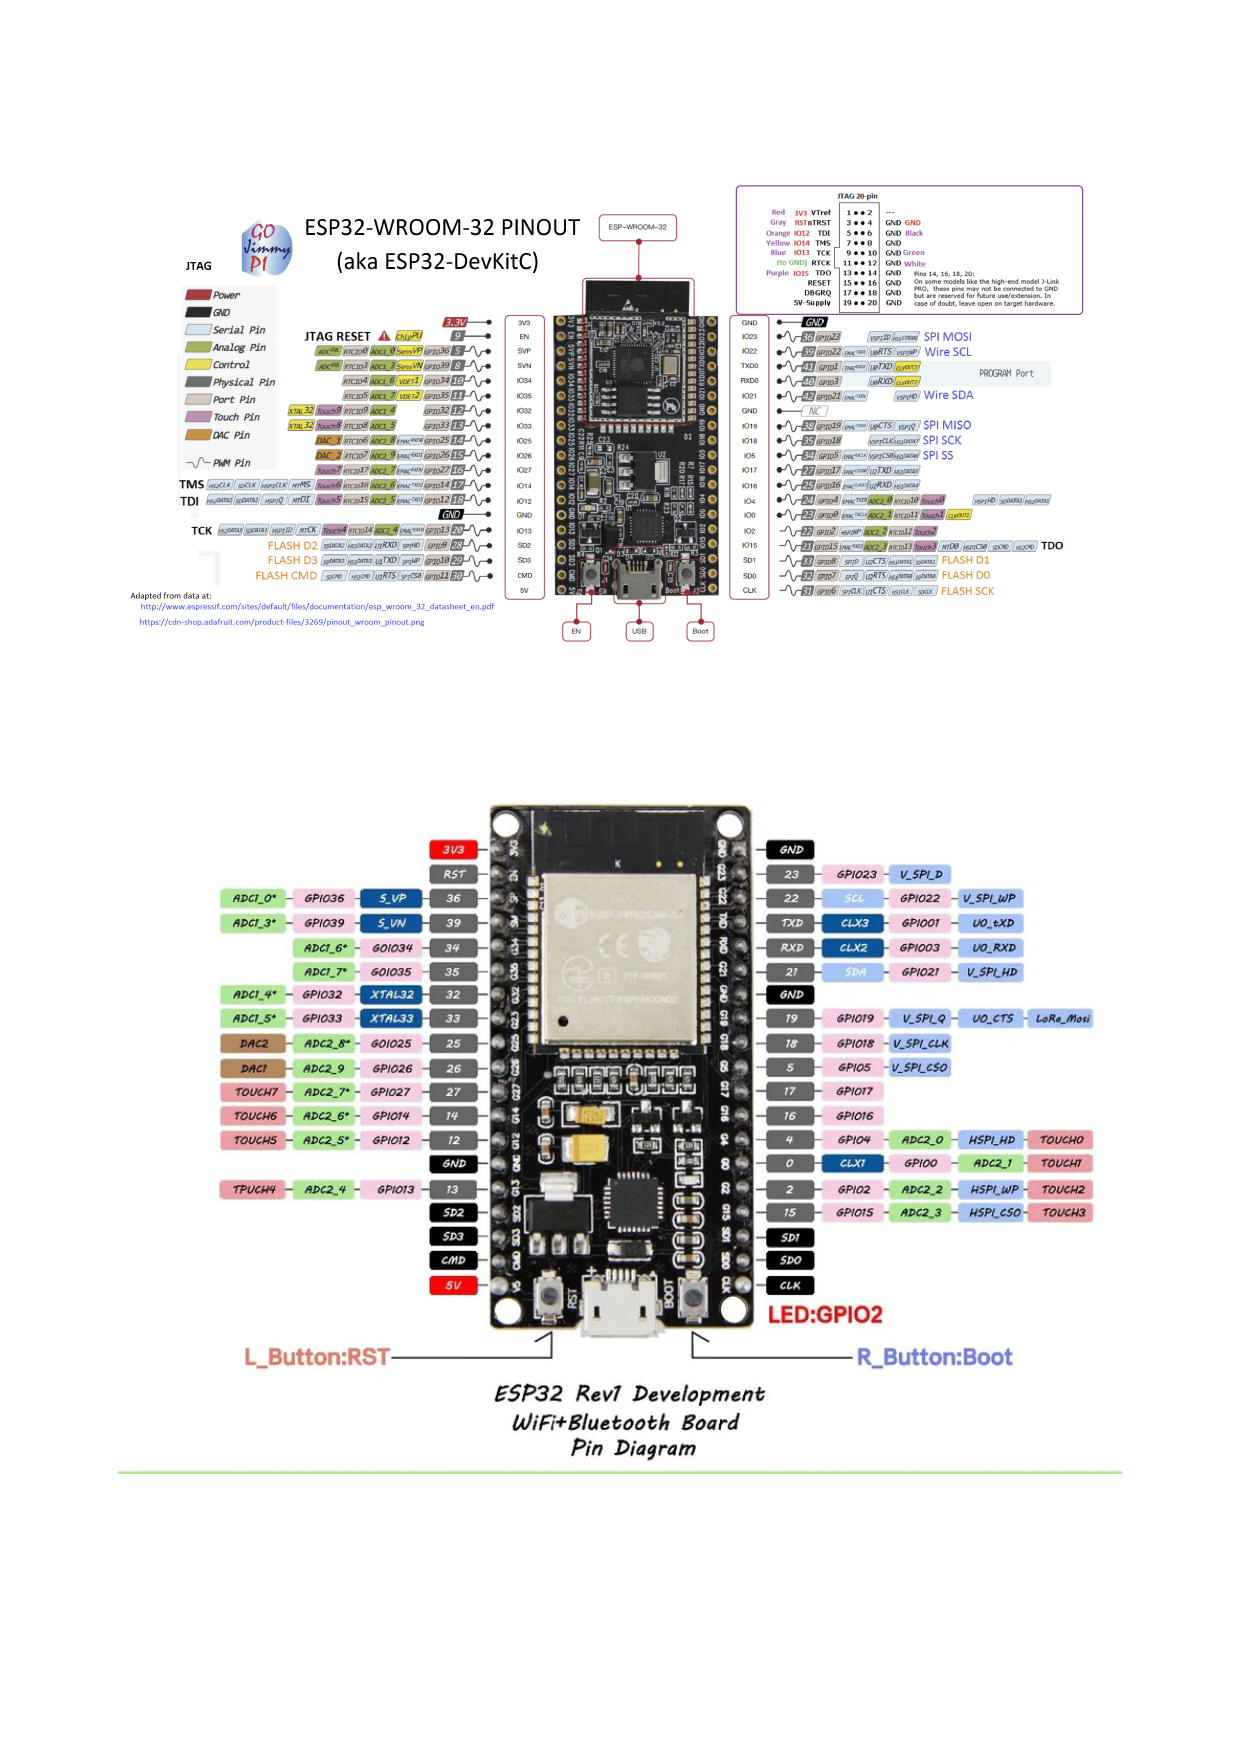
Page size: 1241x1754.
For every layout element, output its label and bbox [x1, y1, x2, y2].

picture [118, 165, 1123, 669]
picture [118, 720, 1123, 1474]
